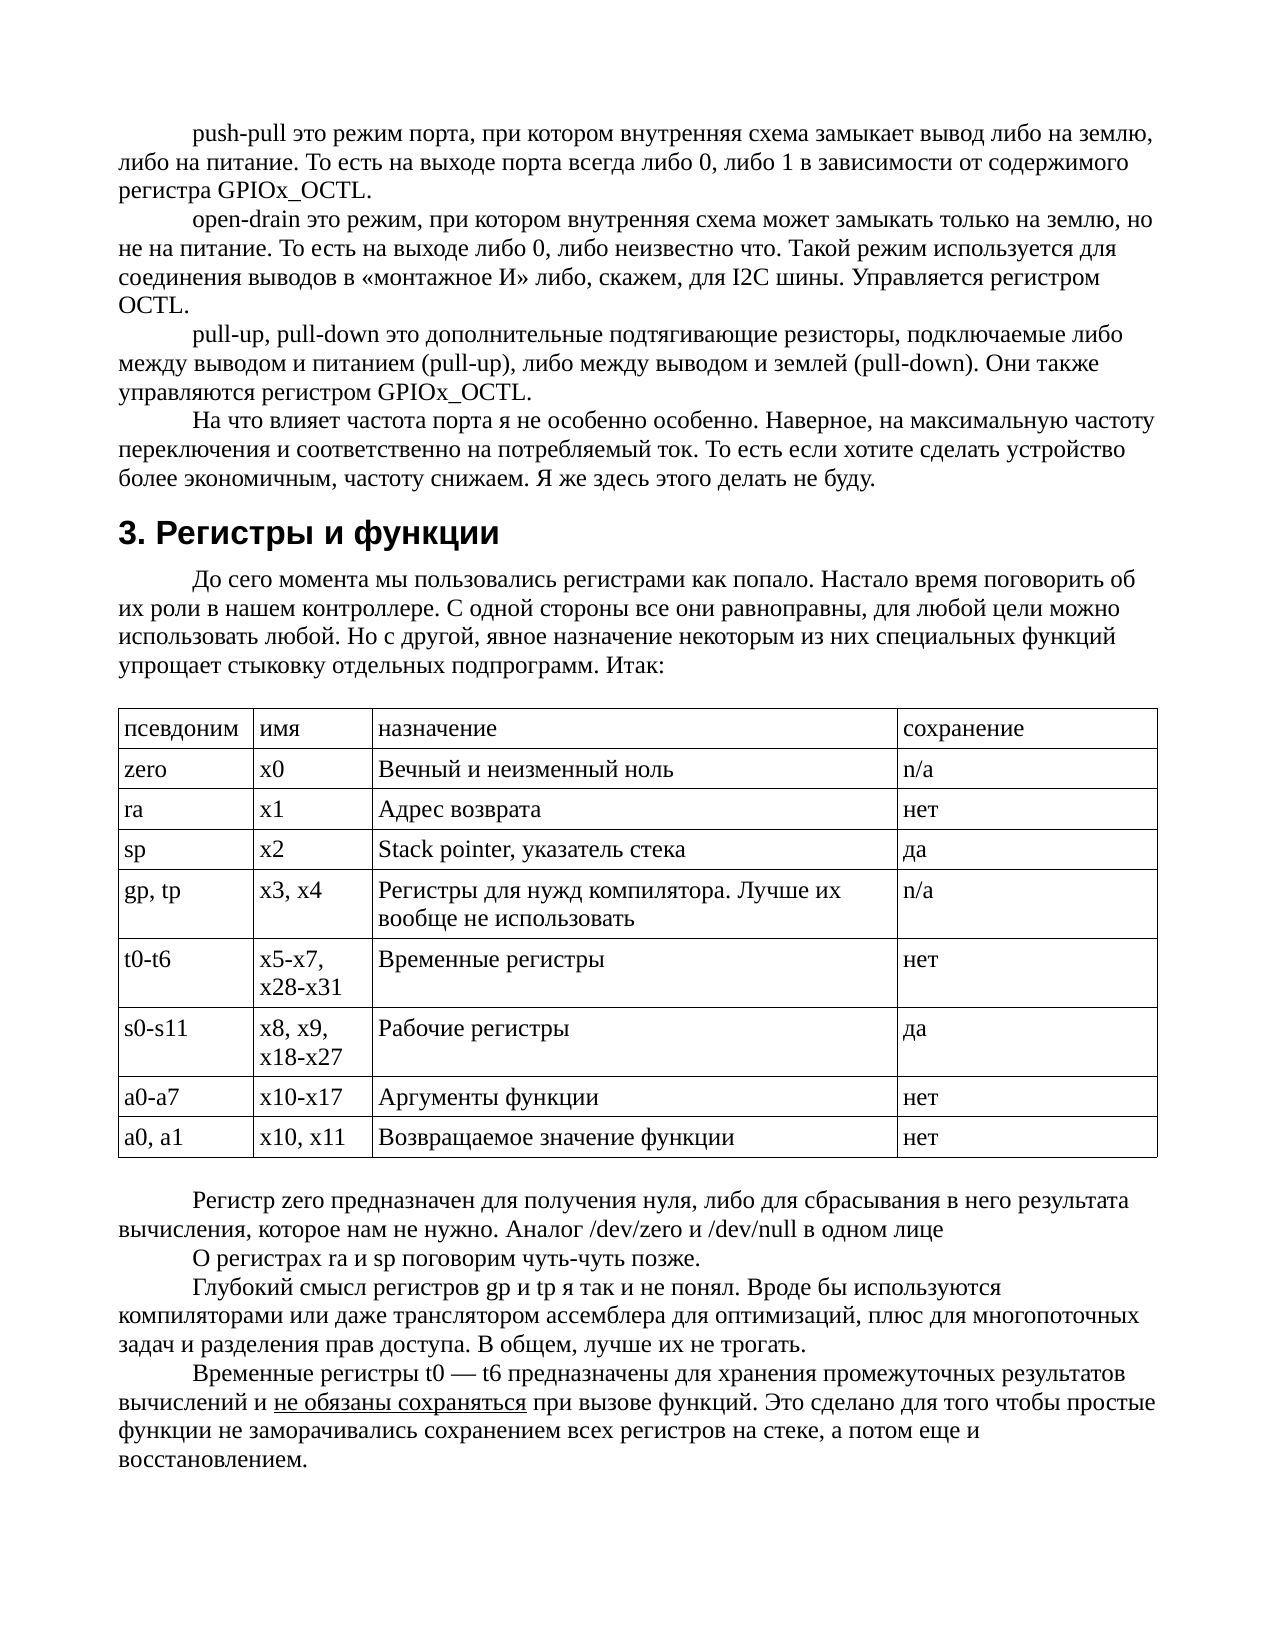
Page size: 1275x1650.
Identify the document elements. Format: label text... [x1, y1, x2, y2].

subtitle 3. Регистры и функции [118, 513, 1157, 551]
table_cell нет [898, 789, 1157, 828]
text push-pull это режим порта, при котором внутренняя схема замыкает вывод либо на землю, либо на питание. То есть на выходе порта всегда либо 0, либо 1 в зависимости от содержимого регистра GPIOx_OCTL. [118, 118, 1157, 204]
table_cell нет [898, 1077, 1157, 1116]
table_cell x2 [254, 830, 372, 869]
table_cell Возвращаемое значение функции [373, 1117, 897, 1157]
table_cell x10, x11 [254, 1117, 372, 1157]
table_cell n/a [898, 870, 1157, 938]
table_header сохранение [898, 709, 1157, 748]
text Временные регистры t0 — t6 предназначены для хранения промежуточных результатов вычислений и не обязаны сохраняться при вызове функций. Это сделано для того чтобы простые функции не заморачивались сохранением всех регистров на стеке, а потом еще и восстановлением. [118, 1358, 1157, 1473]
table_cell gp, tp [119, 870, 253, 938]
table_cell Временные регистры [373, 939, 897, 1007]
text До сего момента мы пользовались регистрами как попало. Настало время поговорить об их роли в нашем контроллере. С одной стороны все они равноправны, для любой цели можно использовать любой. Но с другой, явное назначение некоторым из них специальных функций упрощает стыковку отдельных подпрограмм. Итак: [118, 564, 1157, 679]
table_cell нет [898, 939, 1157, 1007]
table_cell zero [119, 749, 253, 788]
table_cell нет [898, 1117, 1157, 1157]
table_cell Рабочие регистры [373, 1008, 897, 1076]
table_cell ra [119, 789, 253, 828]
table_cell sp [119, 830, 253, 869]
table_cell Регистры для нужд компилятора. Лучше их вообще не использовать [373, 870, 897, 938]
table_cell Stack pointer, указатель стека [373, 830, 897, 869]
table_cell t0-t6 [119, 939, 253, 1007]
table_cell x10-x17 [254, 1077, 372, 1116]
text На что влияет частота порта я не особенно особенно. Наверное, на максимальную частоту переключения и соответственно на потребляемый ток. То есть если хотите сделать устройство более экономичным, частоту снижаем. Я же здесь этого делать не буду. [118, 406, 1157, 492]
table_header псевдоним [119, 709, 253, 748]
table_cell Вечный и неизменный ноль [373, 749, 897, 788]
table_cell n/a [898, 749, 1157, 788]
table_cell x5-x7, x28-x31 [254, 939, 372, 1007]
text О регистрах ra и sp поговорим чуть-чуть позже. [118, 1243, 1157, 1272]
table_cell a0, a1 [119, 1117, 253, 1157]
text Глубокий смысл регистров gp и tp я так и не понял. Вроде бы используются компиляторами или даже транслятором ассемблера для оптимизаций, плюс для многопоточных задач и разделения прав доступа. В общем, лучше их не трогать. [118, 1272, 1157, 1358]
table_cell да [898, 1008, 1157, 1076]
table_header имя [254, 709, 372, 748]
table_cell Адрес возврата [373, 789, 897, 828]
table_cell x1 [254, 789, 372, 828]
table_header назначение [373, 709, 897, 748]
text pull-up, pull-down это дополнительные подтягивающие резисторы, подключаемые либо между выводом и питанием (pull-up), либо между выводом и землей (pull-down). Они также управляются регистром GPIOx_OCTL. [118, 319, 1157, 406]
table_cell a0-a7 [119, 1077, 253, 1116]
table_cell да [898, 830, 1157, 869]
text open-drain это режим, при котором внутренняя схема может замыкать только на землю, но не на питание. То есть на выходе либо 0, либо неизвестно что. Такой режим используется для соединения выводов в «монтажное И» либо, скажем, для I2C шины. Управляется регистром OCTL. [118, 204, 1157, 319]
table_cell s0-s11 [119, 1008, 253, 1076]
table_cell x8, x9, x18-x27 [254, 1008, 372, 1076]
table_cell x0 [254, 749, 372, 788]
text Регистр zero предназначен для получения нуля, либо для сбрасывания в него результата вычисления, которое нам не нужно. Аналог /dev/zero и /dev/null в одном лице [118, 1186, 1157, 1243]
table_cell Аргументы функции [373, 1077, 897, 1116]
table_cell x3, x4 [254, 870, 372, 938]
